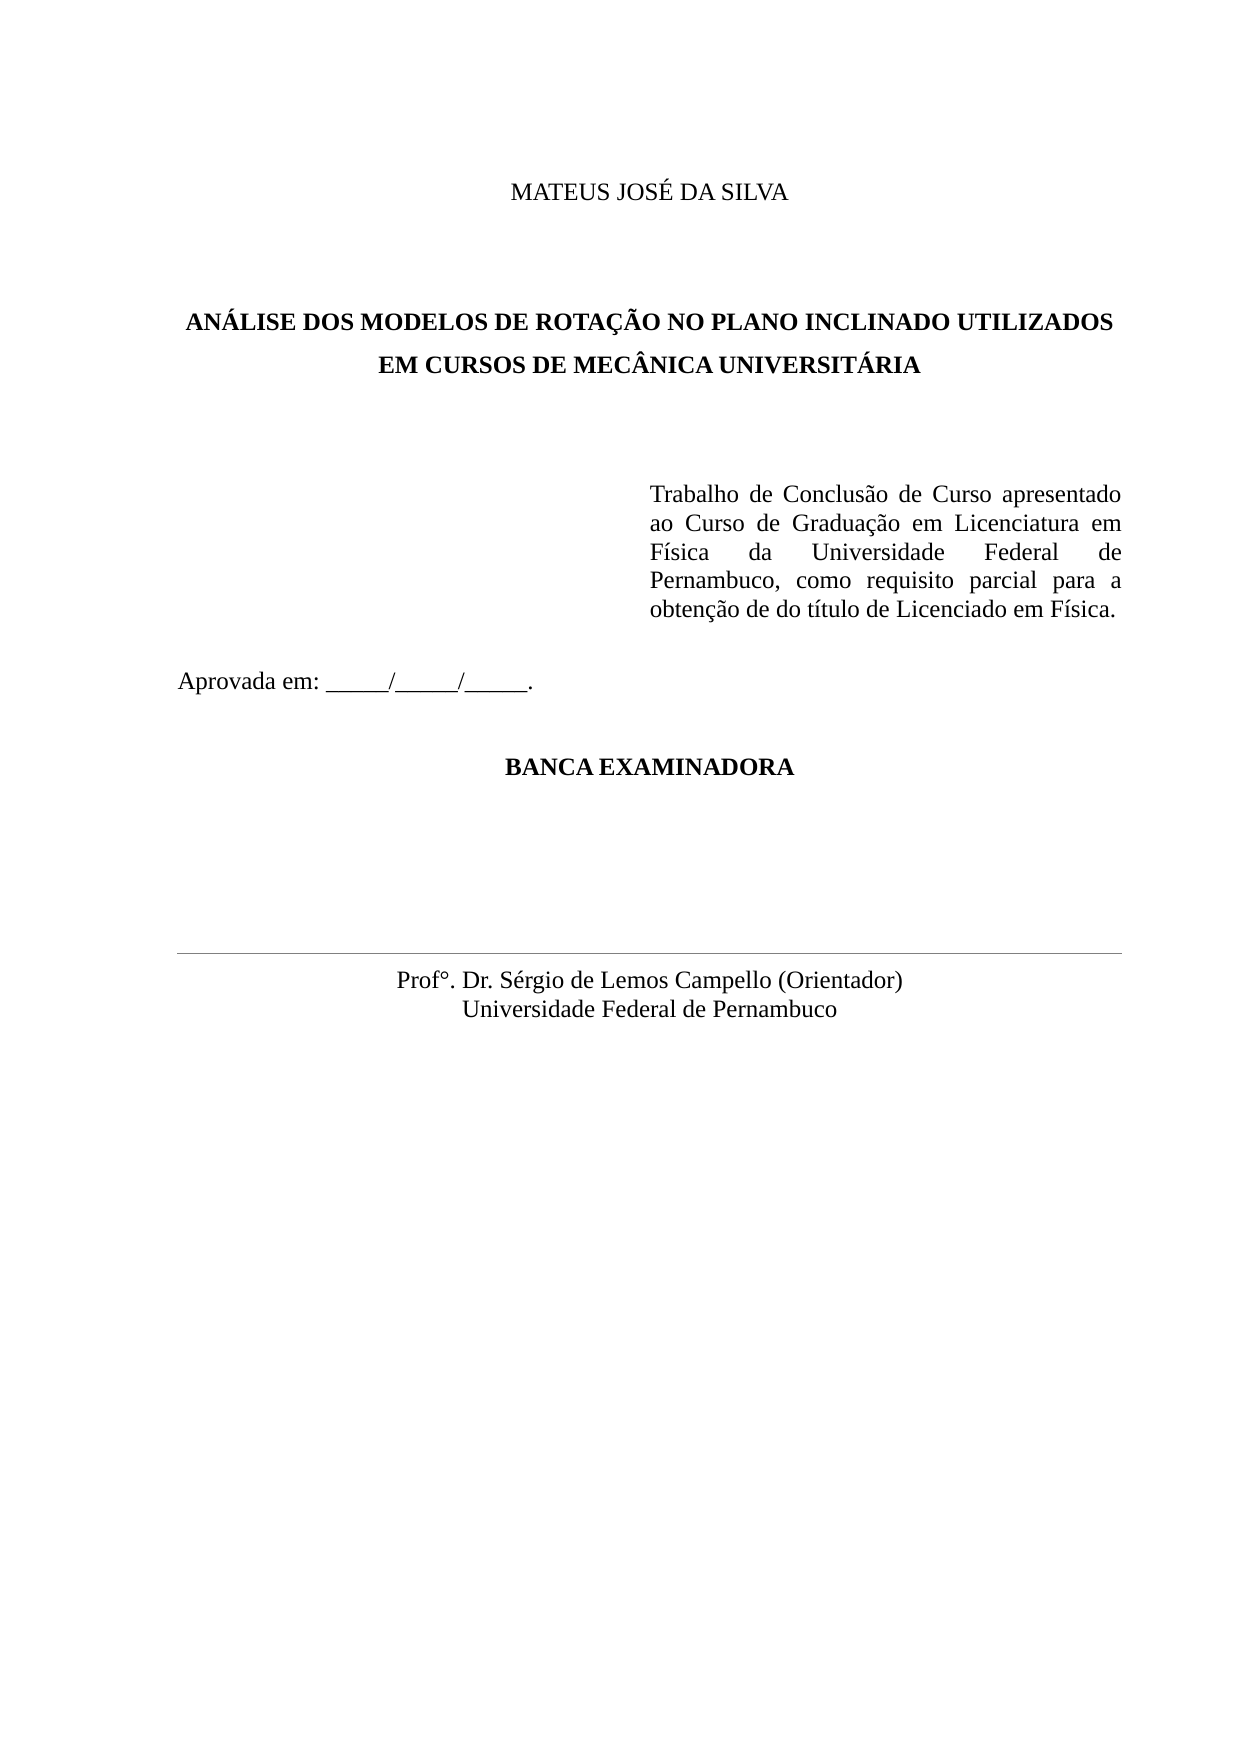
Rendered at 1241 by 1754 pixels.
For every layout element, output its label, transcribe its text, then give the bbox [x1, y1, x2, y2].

text Trabalho de Conclusão de Curso apresentado ao Curso de Graduação em Licenciatura em Física da Universidade Federal de Pernambuco, como requisito parcial para a obtenção de do título de Licenciado em Física. [649, 479, 1122, 623]
text Universidade Federal de Pernambuco [177, 994, 1122, 1023]
text ANÁLISE DOS MODELOS DE ROTAÇÃO NO PLANO INCLINADO UTILIZADOS EM CURSOS DE MECÂNICA UNIVERSITÁRIA [177, 307, 1122, 378]
text BANCA EXAMINADORA [177, 752, 1122, 781]
text Aprovada em: _____/_____/_____. [177, 666, 1122, 695]
text MATEUS JOSÉ DA SILVA [177, 177, 1122, 206]
text Prof°. Dr. Sérgio de Lemos Campello (Orientador) [177, 966, 1122, 994]
